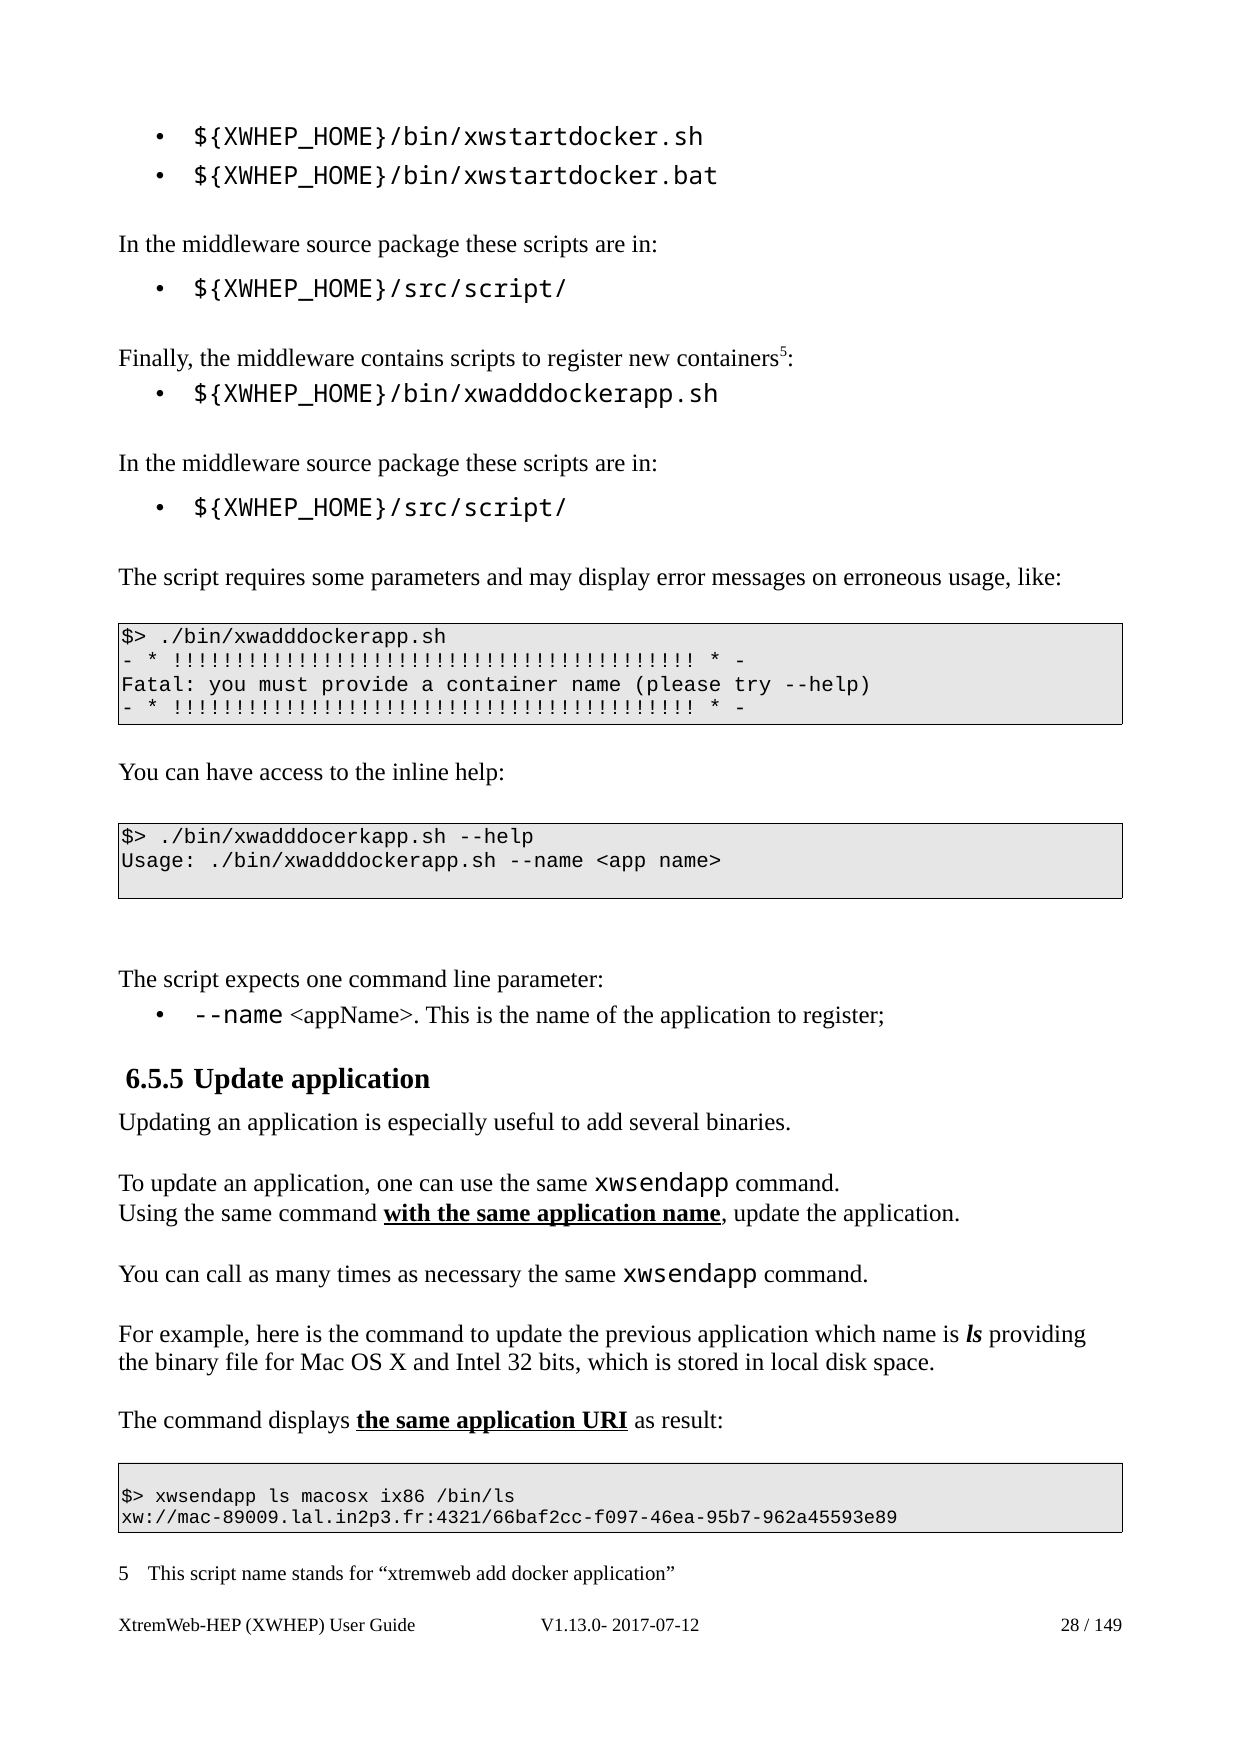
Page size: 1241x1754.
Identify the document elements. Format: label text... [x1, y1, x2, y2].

text For example, here is the command to update the previous application which name is ls providing the binary file for Mac OS X and Intel 32 bits, which is stored in local disk space. [118, 1319, 1122, 1376]
text $> ./bin/xwadddocerkapp.sh --help [119, 824, 1122, 847]
list ${XWHEP_HOME}/bin/xwstartdocker.sh [156, 118, 1122, 152]
text - * !!!!!!!!!!!!!!!!!!!!!!!!!!!!!!!!!!!!!!!!!! * - [119, 647, 1122, 671]
list ${XWHEP_HOME}/src/script/ [156, 489, 1122, 523]
text The script requires some parameters and may display error messages on erroneous usage, like: [118, 562, 1122, 590]
subtitle Update application [118, 1061, 1122, 1094]
text $> xwsendapp ls macosx ix86 /bin/ls [119, 1484, 1122, 1505]
text Updating an application is especially useful to add several binaries. [118, 1107, 1122, 1136]
text xw://mac-89009.lal.in2p3.fr:4321/66baf2cc-f097-46ea-95b7-962a45593e89 [119, 1505, 1122, 1532]
text You can have access to the inline help: [118, 757, 1122, 786]
list ${XWHEP_HOME}/src/script/ [156, 271, 1122, 305]
text Usage: ./bin/xwadddockerapp.sh --name <app name> [119, 847, 1122, 870]
text To update an application, one can use the same xwsendapp command. [118, 1164, 1122, 1198]
text The command displays the same application URI as result: [118, 1405, 1122, 1434]
text - * !!!!!!!!!!!!!!!!!!!!!!!!!!!!!!!!!!!!!!!!!! * - [119, 694, 1122, 724]
text In the middleware source package these scripts are in: [118, 229, 1122, 258]
text In the middleware source package these scripts are in: [118, 448, 1122, 477]
text The script expects one command line parameter: [118, 964, 1122, 992]
text You can call as many times as necessary the same xwsendapp command. [118, 1256, 1122, 1290]
list ${XWHEP_HOME}/bin/xwadddockerapp.sh [156, 376, 1122, 410]
list --name <appName>. This is the name of the application to register; [156, 997, 1122, 1031]
list ${XWHEP_HOME}/bin/xwstartdocker.bat [156, 157, 1122, 191]
text Using the same command with the same application name, update the application. [118, 1198, 1122, 1227]
text Fatal: you must provide a container name (please try --help) [119, 671, 1122, 694]
text This script name stands for “xtremweb add docker application” [118, 1561, 1122, 1585]
text Finally, the middleware contains scripts to register new containers: [118, 343, 1122, 372]
text $> ./bin/xwadddockerapp.sh [119, 624, 1122, 647]
